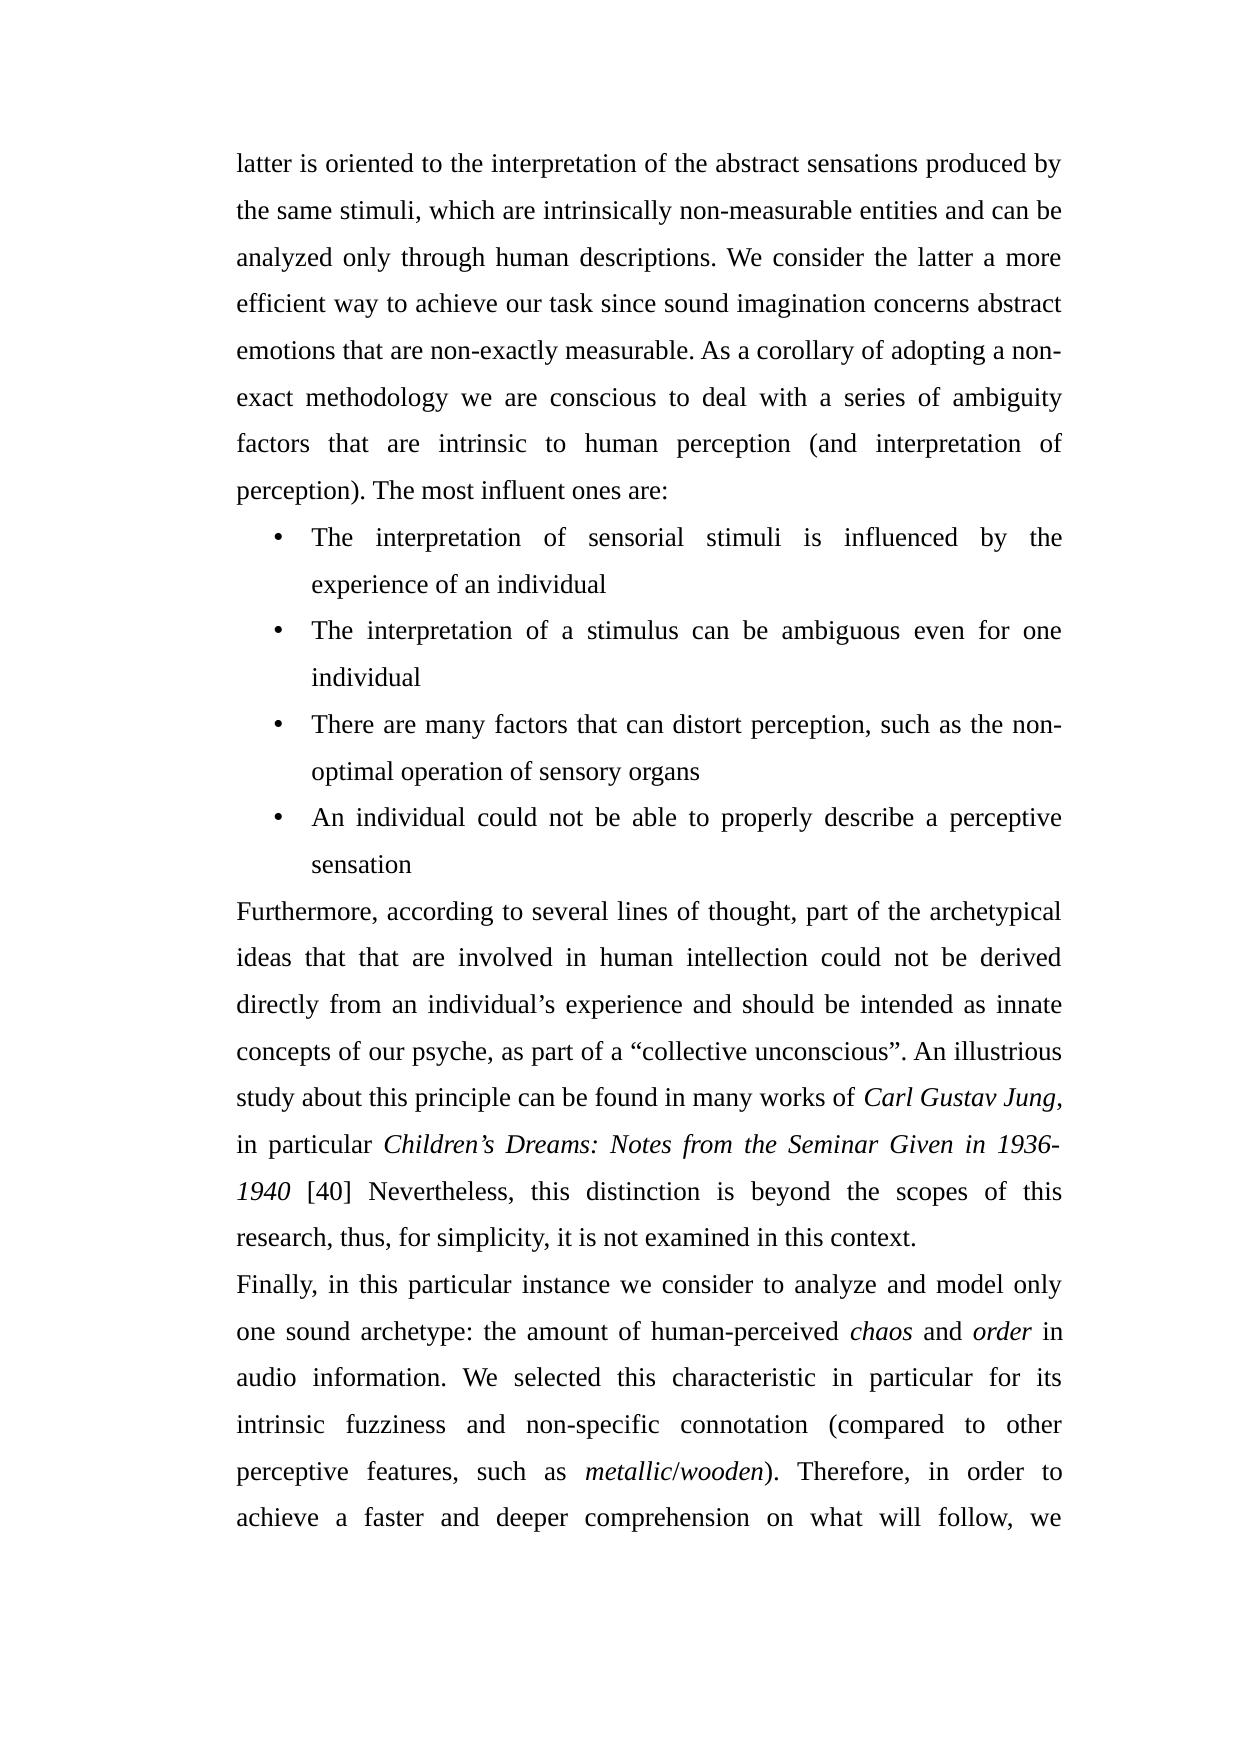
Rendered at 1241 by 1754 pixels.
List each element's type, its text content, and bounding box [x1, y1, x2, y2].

text latter is oriented to the interpretation of the abstract sensations produced by the same stimuli, which are intrinsically non-measurable entities and can be analyzed only through human descriptions. We consider the latter a more efficient way to achieve our task since sound imagination concerns abstract emotions that are non-exactly measurable. As a corollary of adopting a non-exact methodology we are conscious to deal with a series of ambiguity factors that are intrinsic to human perception (and interpretation of perception). The most influent ones are: [236, 148, 1063, 505]
list The interpretation of a stimulus can be ambiguous even for one individual [274, 614, 1063, 692]
list The interpretation of sensorial stimuli is influenced by the experience of an individual [274, 521, 1063, 599]
text Furthermore, according to several lines of thought, part of the archetypical ideas that that are involved in human intellection could not be derived directly from an individual’s experience and should be intended as innate concepts of our psyche, as part of a “collective unconscious”. An illustrious study about this principle can be found in many works of Carl Gustav Jung, in particular Children’s Dreams: Notes from the Seminar Given in 1936-1940 [40] Nevertheless, this distinction is beyond the scopes of this research, thus, for simplicity, it is not examined in this context. [236, 895, 1063, 1252]
list An individual could not be able to properly describe a perceptive sensation [274, 801, 1063, 879]
list There are many factors that can distort perception, such as the non-optimal operation of sensory organs [274, 708, 1063, 786]
text Finally, in this particular instance we consider to analyze and model only one sound archetype: the amount of human-perceived chaos and order in audio information. We selected this characteristic in particular for its intrinsic fuzziness and non-specific connotation (compared to other perceptive features, such as metallic/wooden). Therefore, in order to achieve a faster and deeper comprehension on what will follow, we [236, 1268, 1063, 1532]
